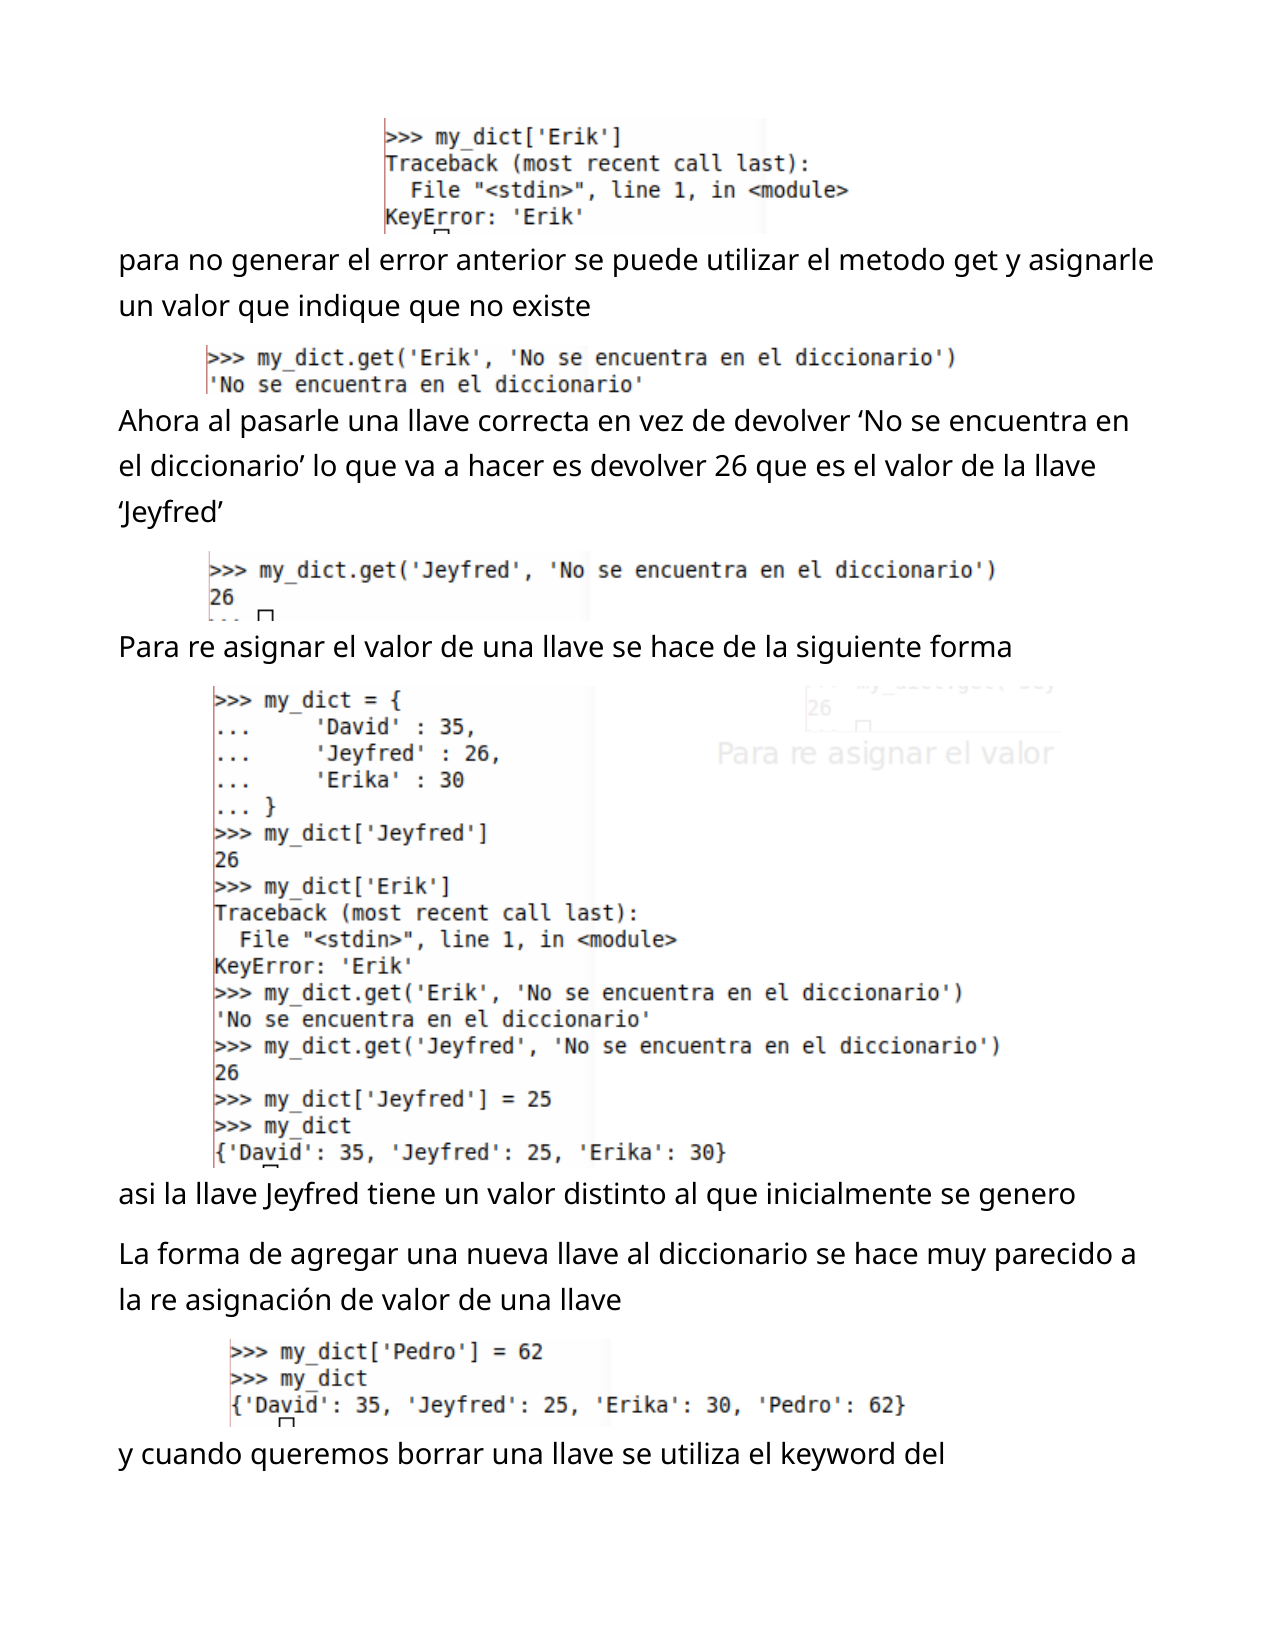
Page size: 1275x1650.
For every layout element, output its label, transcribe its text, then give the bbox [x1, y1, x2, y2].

picture [384, 118, 891, 234]
text asi la llave Jeyfred tiene un valor distinto al que inicialmente se genero [118, 686, 1157, 1213]
text Ahora al pasarle una llave correcta en vez de devolver ‘No se encuentra en el diccionario’ lo que va a hacer es devolver 26 que es el valor de la llave ‘Jeyfred’ [118, 346, 1157, 531]
picture [213, 686, 1062, 1168]
picture [229, 1339, 1046, 1427]
text para no generar el error anterior se puede utilizar el metodo get y asignarle un valor que indique que no existe [118, 118, 1157, 325]
text y cuando queremos borrar una llave se utiliza el keyword del [118, 1339, 1157, 1473]
text La forma de agregar una nueva llave al diccionario se hace muy parecido a la re asignación de valor de una llave [118, 1234, 1157, 1319]
text Para re asignar el valor de una llave se hace de la siguiente forma [118, 551, 1157, 666]
picture [208, 551, 1067, 621]
picture [206, 345, 1069, 394]
